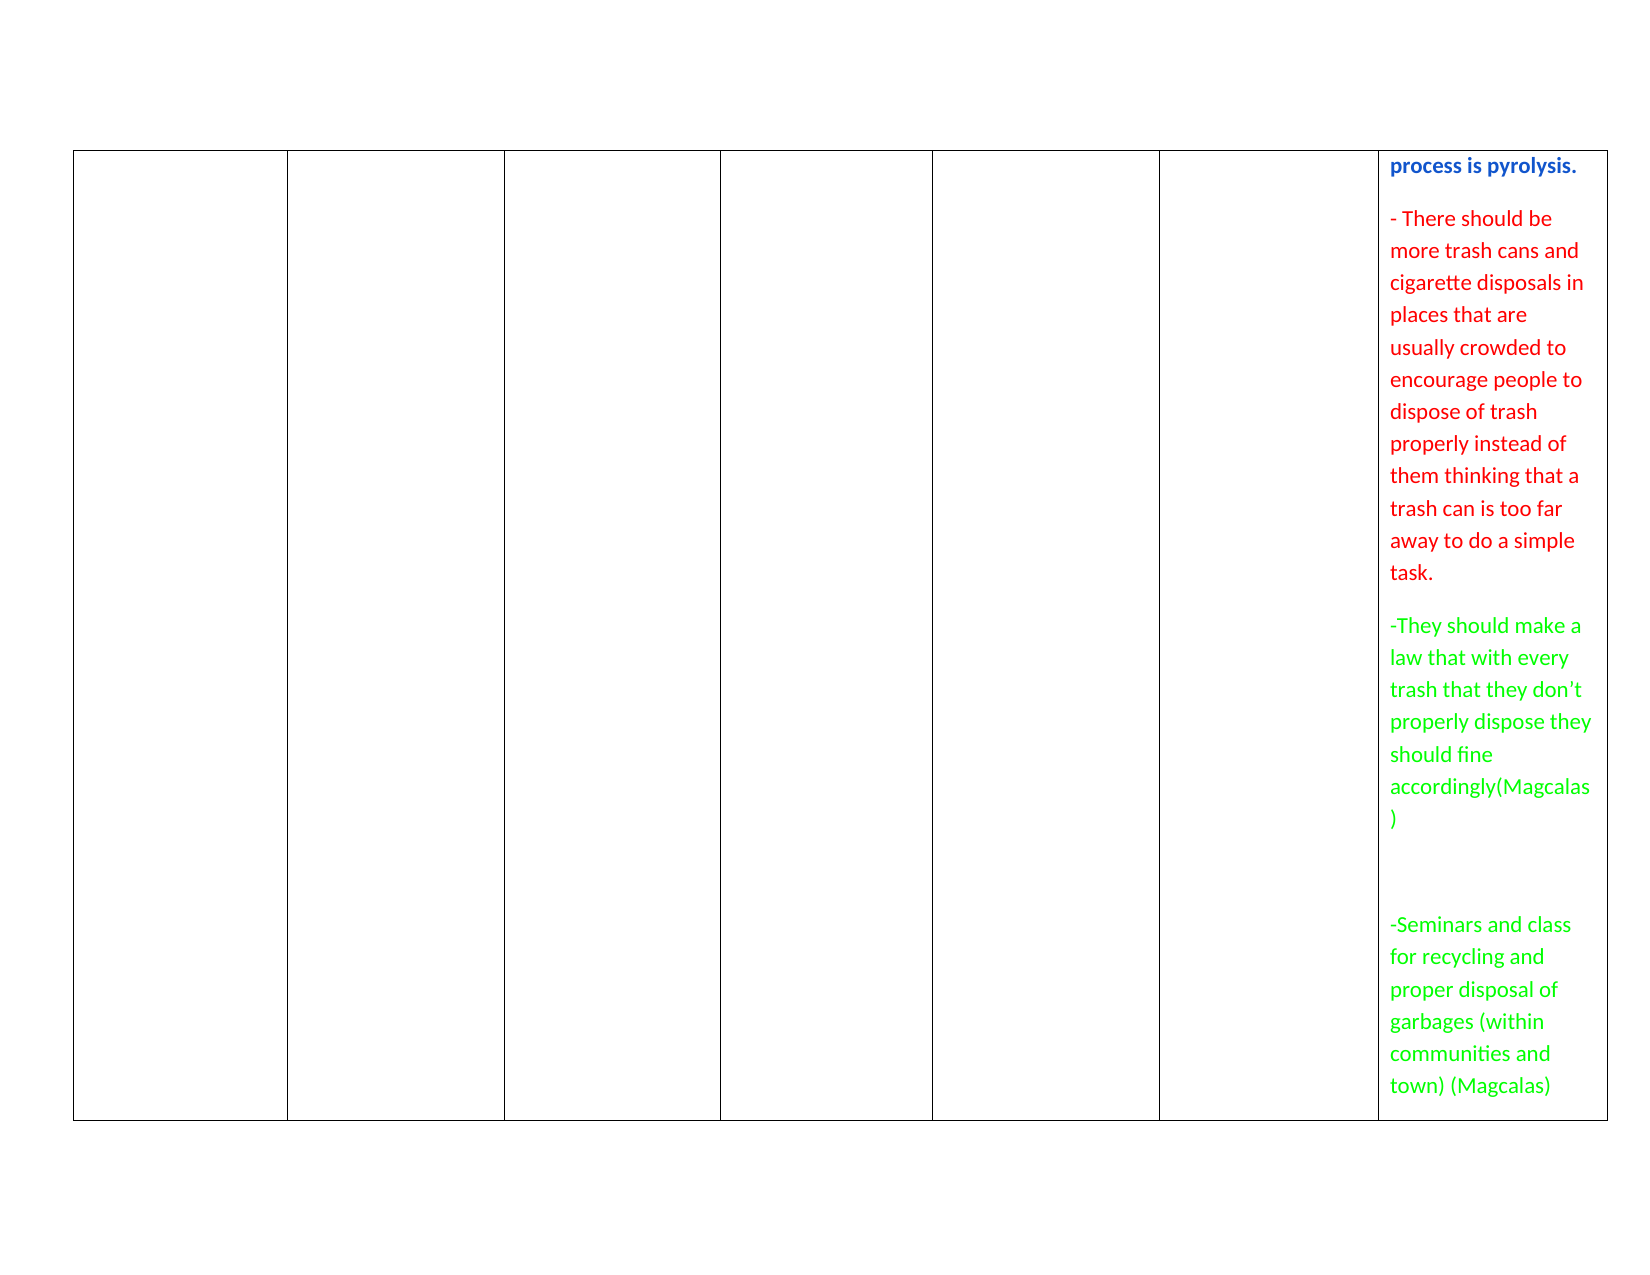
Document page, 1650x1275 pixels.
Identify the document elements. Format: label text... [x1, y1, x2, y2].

table_cell [74, 151, 287, 1120]
table_cell [933, 151, 1159, 1120]
table_cell process is pyrolysis. - There should be more trash cans and cigarette disposals in places that are usually crowded to encourage people to dispose of trash properly instead of them thinking that a trash can is too far away to do a simple task. -They should make a law that with every trash that they don’t properly dispose they should fine accordingly(Magcalas) -Seminars and class for recycling and proper disposal of garbages (within communities and town) (Magcalas) [1379, 151, 1607, 1120]
table_cell [505, 151, 720, 1120]
table_cell [1160, 151, 1378, 1120]
table_cell [721, 151, 932, 1120]
table_cell [288, 151, 504, 1120]
